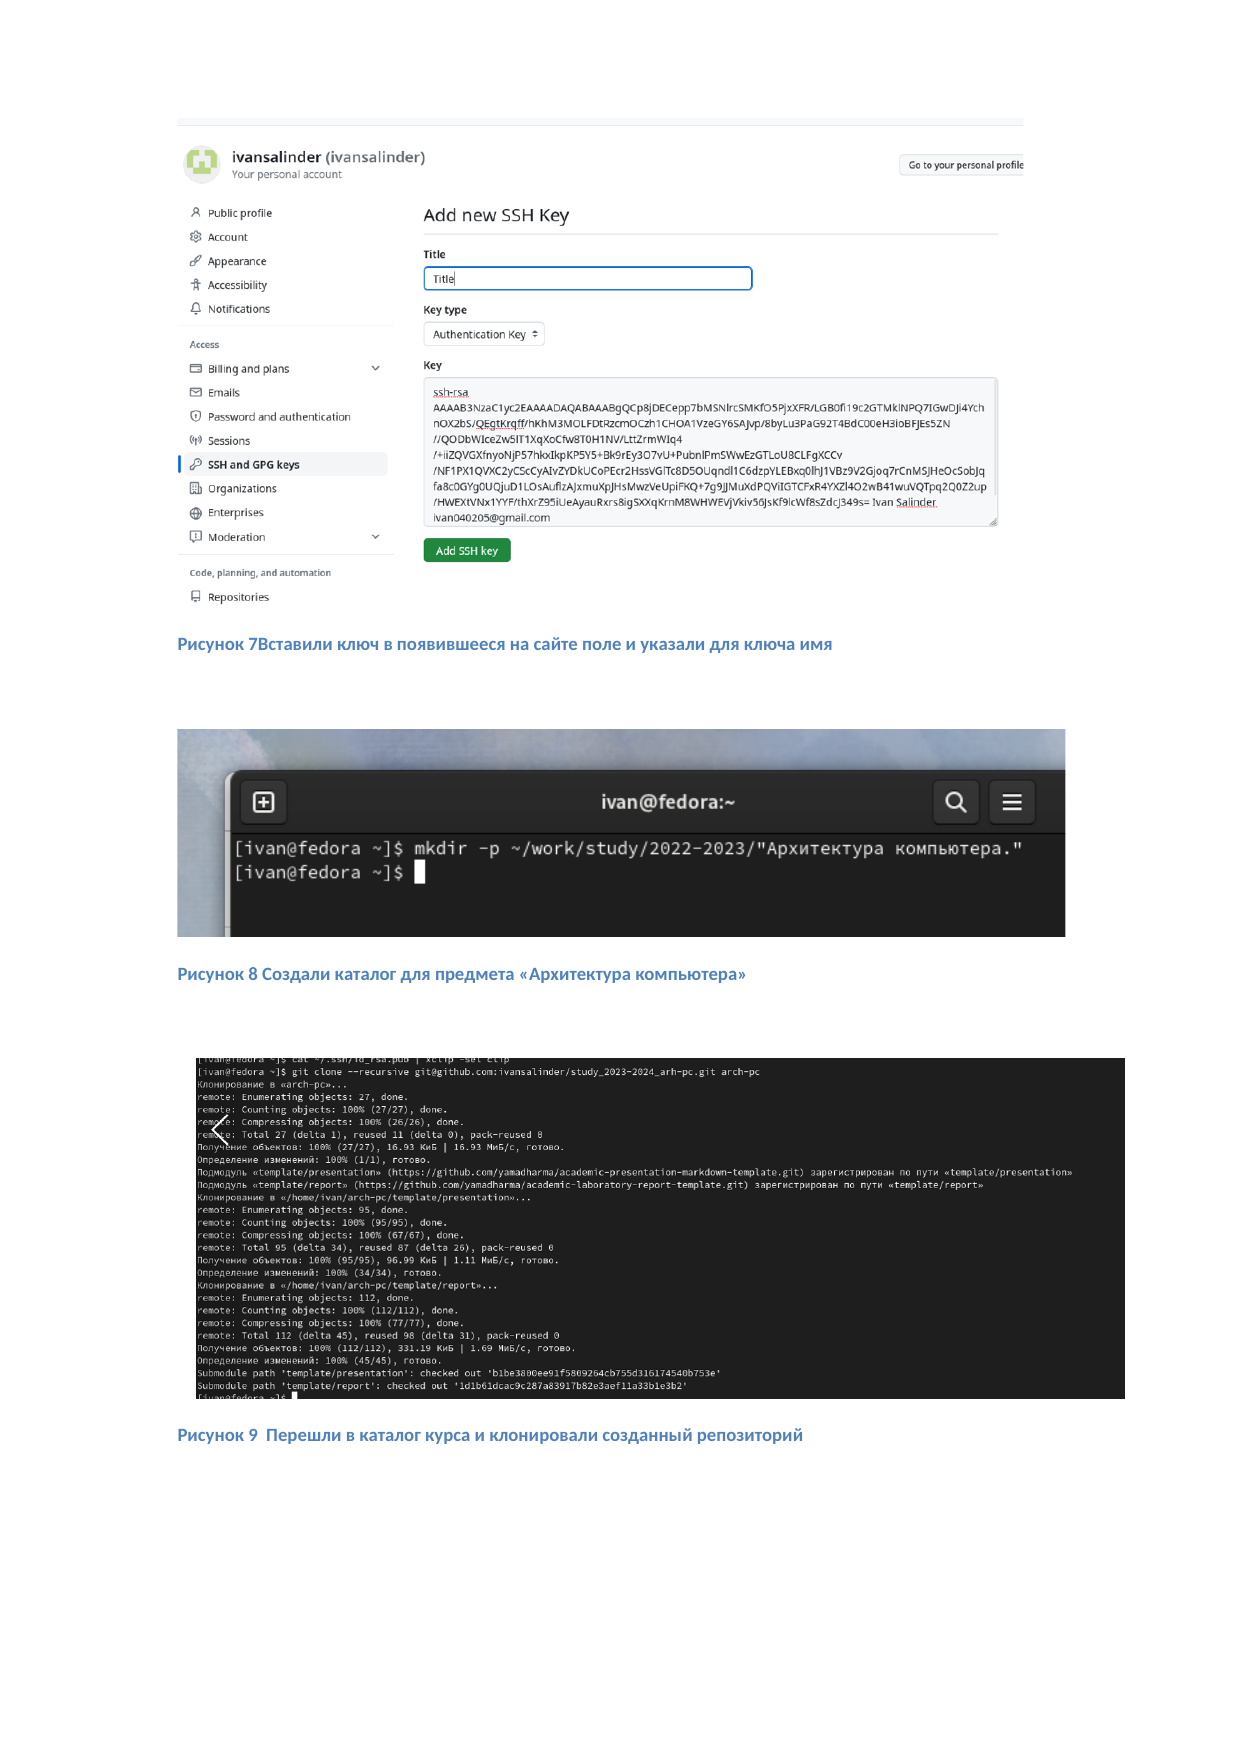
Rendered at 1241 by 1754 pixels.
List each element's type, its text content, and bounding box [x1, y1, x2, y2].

text Рисунок 9 Перешли в каталог курса и клонировали созданный репозиторий [177, 1423, 1152, 1446]
text Рисунок 8 Создали каталог для предмета «Архитектура компьютера» [177, 962, 1152, 985]
picture [177, 729, 267, 784]
text Рисунок 7Вставили ключ в появившееся на сайте поле и указали для ключа имя [177, 632, 1152, 655]
picture [177, 118, 403, 608]
